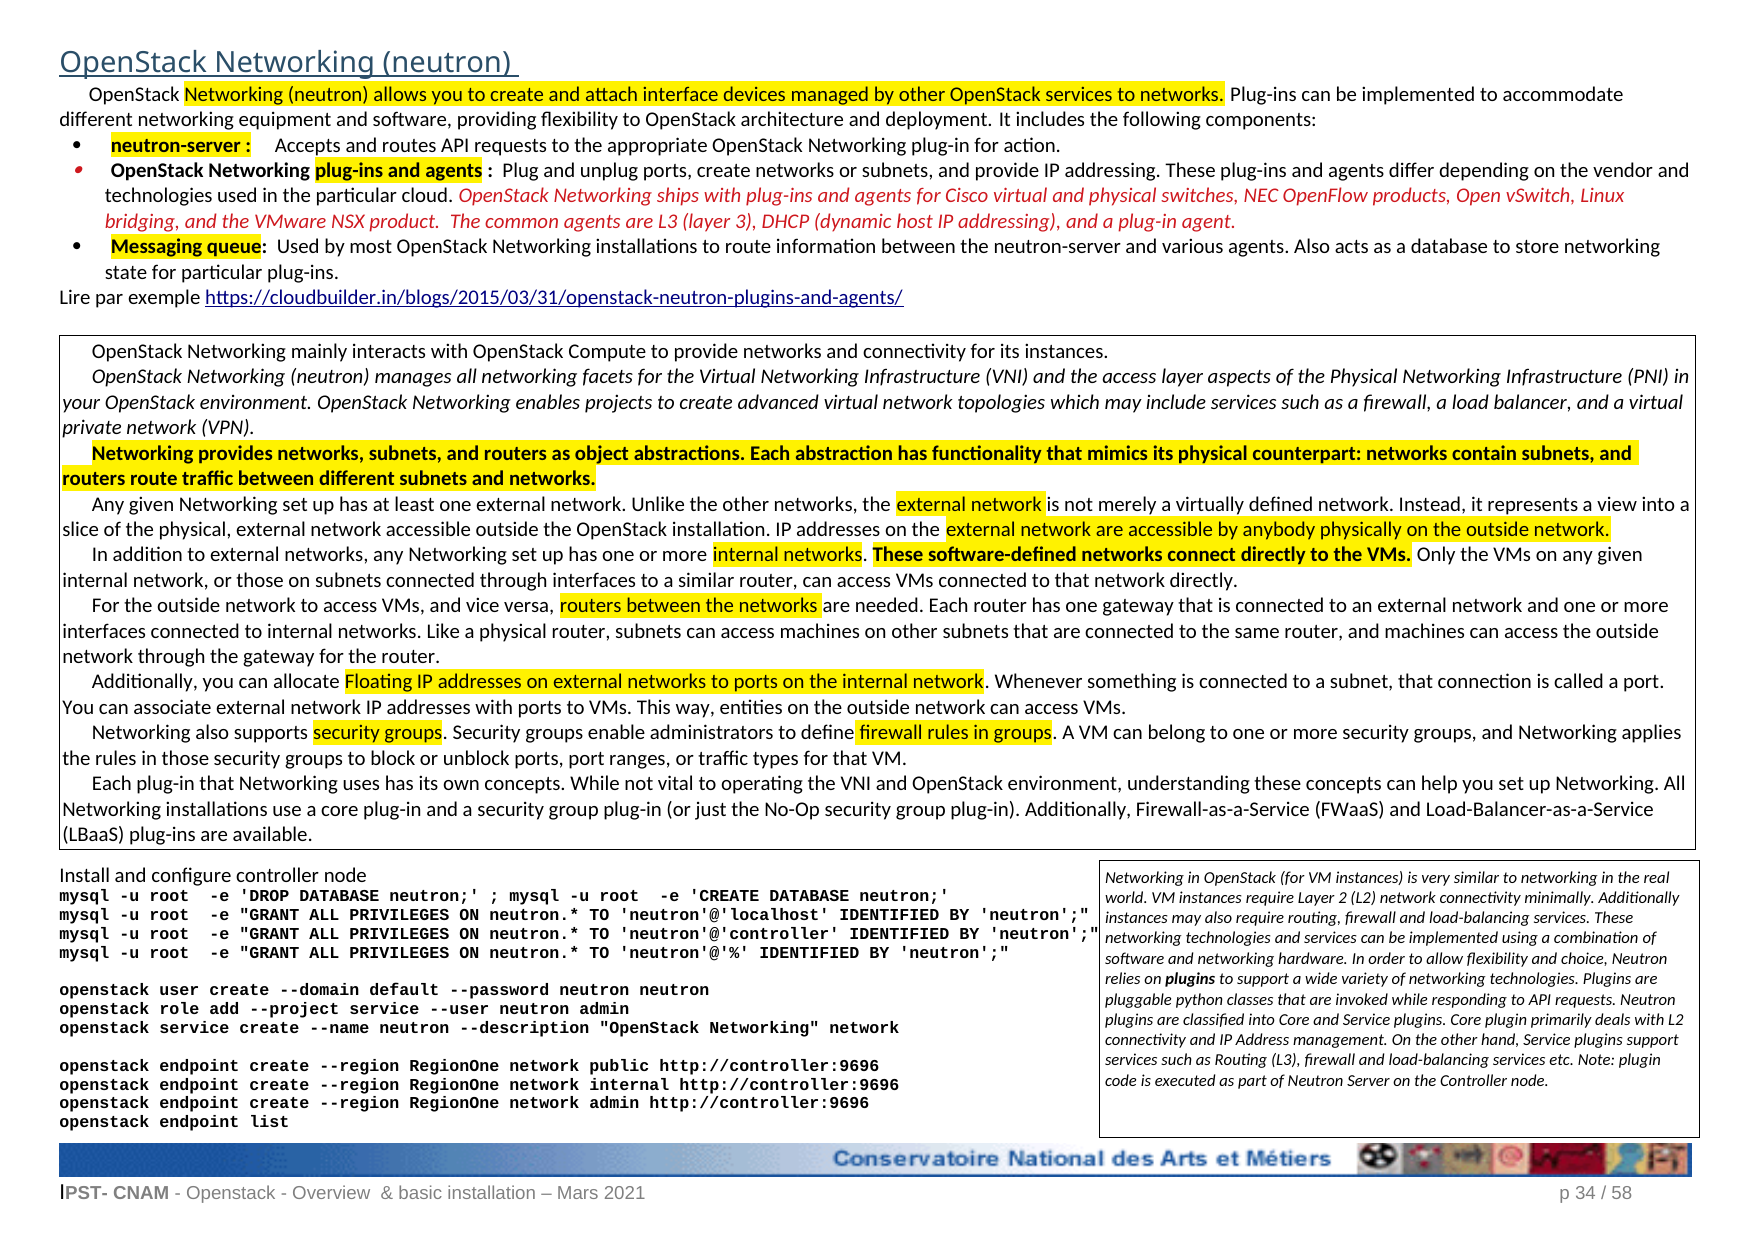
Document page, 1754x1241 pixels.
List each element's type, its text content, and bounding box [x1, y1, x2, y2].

text mysql -u root -e "GRANT ALL PRIVILEGES ON neutron.* TO 'neutron'@'localhost' IDENTIFIED BY 'neutron';" [59, 907, 1099, 925]
text For the outside network to access VMs, and vice versa, routers between the networks are needed. Each router has one gateway that is connected to an external network and one or more interfaces connected to internal networks. Like a physical router, subnets can access machines on other subnets that are connected to the same router, and machines can access the outside network through the gateway for the router. [60, 589, 1695, 666]
text mysql -u root -e 'DROP DATABASE neutron;' ; mysql -u root -e 'CREATE DATABASE neutron;' [1100, 888, 1695, 907]
text openstack endpoint create --region RegionOne network admin http://controller:9696 [59, 1095, 1099, 1114]
text [1100, 1095, 1695, 1114]
text mysql -u root -e 'DROP DATABASE neutron;' ; mysql -u root -e 'CREATE DATABASE neutron;' [59, 888, 1099, 907]
text openstack user create --domain default --password neutron neutron [1100, 982, 1695, 1001]
text Install and configure controller node [59, 862, 1099, 888]
text openstack endpoint create --region RegionOne network internal http://controller:9696 [1100, 1076, 1695, 1095]
text Networking also supports security groups. Security groups enable administrators to define firewall rules in groups. A VM can belong to one or more security groups, and Networking applies the rules in those security groups to block or unblock ports, port ranges, or traffic types for that VM. [60, 716, 1695, 767]
text Install and configure controller node [1100, 862, 1695, 888]
text Additionally, you can allocate Floating IP addresses on external networks to ports on the internal network. Whenever something is connected to a subnet, that connection is called a port. You can associate external network IP addresses with ports to VMs. This way, entities on the outside network can access VMs. [60, 666, 1695, 716]
list Messaging queue: Used by most OpenStack Networking installations to route information between the neutron-server and various agents. Also acts as a database to store networking state for particular plug-ins. [67, 233, 1701, 284]
text OpenStack Networking (neutron) manages all networking facets for the Virtual Networking Infrastructure (VNI) and the access layer aspects of the Physical Networking Infrastructure (PNI) in your OpenStack environment. OpenStack Networking enables projects to create advanced virtual network topologies which may include services such as a firewall, a load balancer, and a virtual private network (VPN). [60, 361, 1695, 437]
text mysql -u root -e "GRANT ALL PRIVILEGES ON neutron.* TO 'neutron'@'controller' IDENTIFIED BY 'neutron';" [59, 925, 1099, 944]
text OpenStack Networking mainly interacts with OpenStack Compute to provide networks and connectivity for its instances. [60, 336, 1695, 361]
text mysql -u root -e "GRANT ALL PRIVILEGES ON neutron.* TO 'neutron'@'localhost' IDENTIFIED BY 'neutron';" [1100, 907, 1695, 925]
text Any given Networking set up has at least one external network. Unlike the other networks, the external network is not merely a virtually defined network. Instead, it represents a view into a slice of the physical, external network accessible outside the OpenStack installation. IP addresses on the external network are accessible by anybody physically on the outside network. [60, 488, 1695, 538]
text openstack endpoint create --region RegionOne network public http://controller:9696 [1100, 1057, 1695, 1076]
text Lire par exemple https://cloudbuilder.in/blogs/2015/03/31/openstack-neutron-plugins-and-agents/ [59, 284, 1695, 310]
text openstack endpoint create --region RegionOne network public http://controller:9696 [59, 1057, 1099, 1076]
text openstack endpoint list [59, 1114, 1099, 1133]
text openstack user create --domain default --password neutron neutron [59, 982, 1099, 1001]
text openstack service create --name neutron --description "OpenStack Networking" network [59, 1020, 1099, 1038]
list OpenStack Networking plug-ins and agents : Plug and unplug ports, create networks or subnets, and provide IP addressing. These plug-ins and agents differ depending on the vendor and technologies used in the particular cloud. OpenStack Networking ships with plug-ins and agents for Cisco virtual and physical switches, NEC OpenFlow products, Open vSwitch, Linux bridging, and the VMware NSX product. The common agents are L3 (layer 3), DHCP (dynamic host IP addressing), and a plug-in agent. [67, 157, 1701, 233]
text In addition to external networks, any Networking set up has one or more internal networks. These software-defined networks connect directly to the VMs. Only the VMs on any given internal network, or those on subnets connected through interfaces to a similar router, can access VMs connected to that network directly. [60, 538, 1695, 589]
subtitle OpenStack Networking (neutron) [59, 41, 1695, 81]
text mysql -u root -e "GRANT ALL PRIVILEGES ON neutron.* TO 'neutron'@'controller' IDENTIFIED BY 'neutron';" [1100, 925, 1695, 944]
list neutron-server : Accepts and routes API requests to the appropriate OpenStack Networking plug-in for action. [67, 132, 1701, 157]
text Networking provides networks, subnets, and routers as object abstractions. Each abstraction has functionality that mimics its physical counterpart: networks contain subnets, and routers route traffic between different subnets and networks. [60, 437, 1695, 488]
text openstack role add --project service --user neutron admin [59, 1001, 1099, 1020]
text Each plug-in that Networking uses has its own concepts. While not vital to operating the VNI and OpenStack environment, understanding these concepts can help you set up Networking. All Networking installations use a core plug-in and a security group plug-in (or just the No-Op security group plug-in). Additionally, Firewall-as-a-Service (FWaaS) and Load-Balancer-as-a-Service (LBaaS) plug-ins are available. [60, 767, 1695, 849]
text openstack service create --name neutron --description "OpenStack Networking" network [1100, 1020, 1695, 1038]
text mysql -u root -e "GRANT ALL PRIVILEGES ON neutron.* TO 'neutron'@'%' IDENTIFIED BY 'neutron';" [1100, 944, 1695, 963]
text [1100, 1001, 1695, 1020]
text openstack endpoint create --region RegionOne network internal http://controller:9696 [59, 1076, 1099, 1095]
text mysql -u root -e "GRANT ALL PRIVILEGES ON neutron.* TO 'neutron'@'%' IDENTIFIED BY 'neutron';" [59, 944, 1099, 963]
text [1100, 1114, 1695, 1133]
text OpenStack Networking (neutron) allows you to create and attach interface devices managed by other OpenStack services to networks. Plug-ins can be implemented to accommodate different networking equipment and software, providing flexibility to OpenStack architecture and deployment. It includes the following components: [59, 81, 1695, 132]
